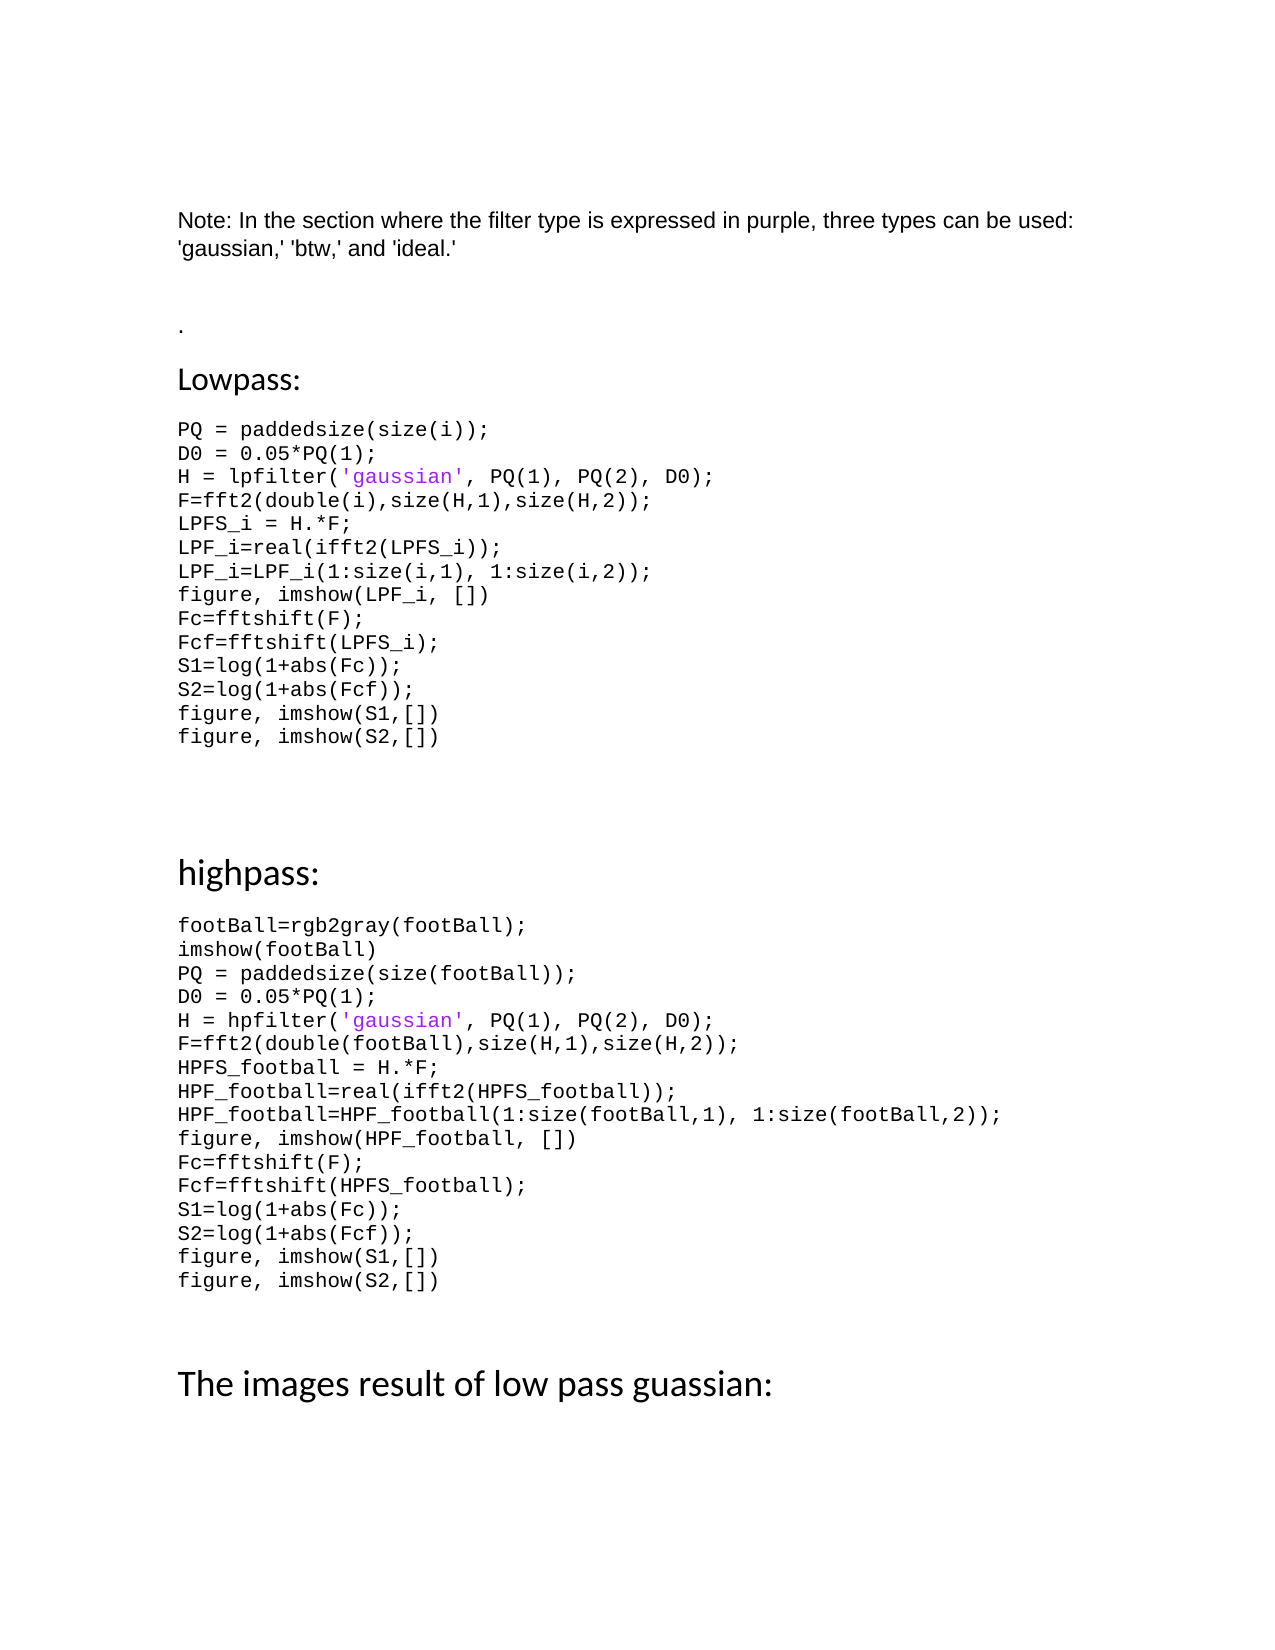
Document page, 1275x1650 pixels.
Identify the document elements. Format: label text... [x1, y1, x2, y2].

text D0 = 0.05*PQ(1); [177, 986, 1098, 1010]
text Fcf=fftshift(HPFS_football); [177, 1175, 1098, 1199]
text F=fft2(double(footBall),size(H,1),size(H,2)); [177, 1033, 1098, 1057]
text PQ = paddedsize(size(footBall)); [177, 962, 1098, 986]
text LPF_i=real(ifft2(LPFS_i)); [177, 537, 1098, 561]
text S2=log(1+abs(Fcf)); [177, 679, 1098, 703]
text figure, imshow(LPF_i, []) [177, 584, 1098, 608]
text Note: In the section where the filter type is expressed in purple, three types can be used: 'gaussian,' 'btw,' and 'ideal.' [177, 207, 1098, 262]
text . [177, 311, 1098, 339]
text HPF_football=real(ifft2(HPFS_football)); [177, 1081, 1098, 1104]
text S2=log(1+abs(Fcf)); [177, 1223, 1098, 1246]
text F=fft2(double(i),size(H,1),size(H,2)); [177, 490, 1098, 513]
text figure, imshow(S2,[]) [177, 1270, 1098, 1293]
text LPF_i=LPF_i(1:size(i,1), 1:size(i,2)); [177, 561, 1098, 584]
text HPFS_football = H.*F; [177, 1057, 1098, 1081]
text figure, imshow(HPF_football, []) [177, 1128, 1098, 1152]
text LPFS_i = H.*F; [177, 513, 1098, 537]
text highpass: [177, 849, 1098, 895]
text figure, imshow(S1,[]) [177, 703, 1098, 726]
text H = lpfilter('gaussian', PQ(1), PQ(2), D0); [177, 466, 1098, 490]
text D0 = 0.05*PQ(1); [177, 442, 1098, 466]
text Fc=fftshift(F); [177, 1152, 1098, 1175]
text Lowpass: [177, 358, 1098, 399]
text figure, imshow(S1,[]) [177, 1246, 1098, 1270]
text PQ = paddedsize(size(i)); [177, 419, 1098, 442]
text The images result of low pass guassian: [177, 1360, 1098, 1406]
text S1=log(1+abs(Fc)); [177, 655, 1098, 679]
text S1=log(1+abs(Fc)); [177, 1199, 1098, 1223]
text imshow(footBall) [177, 939, 1098, 962]
text H = hpfilter('gaussian', PQ(1), PQ(2), D0); [177, 1010, 1098, 1033]
text Fcf=fftshift(LPFS_i); [177, 632, 1098, 655]
text Fc=fftshift(F); [177, 608, 1098, 632]
text footBall=rgb2gray(footBall); [177, 915, 1098, 939]
text HPF_football=HPF_football(1:size(footBall,1), 1:size(footBall,2)); [177, 1104, 1098, 1128]
text figure, imshow(S2,[]) [177, 726, 1098, 750]
